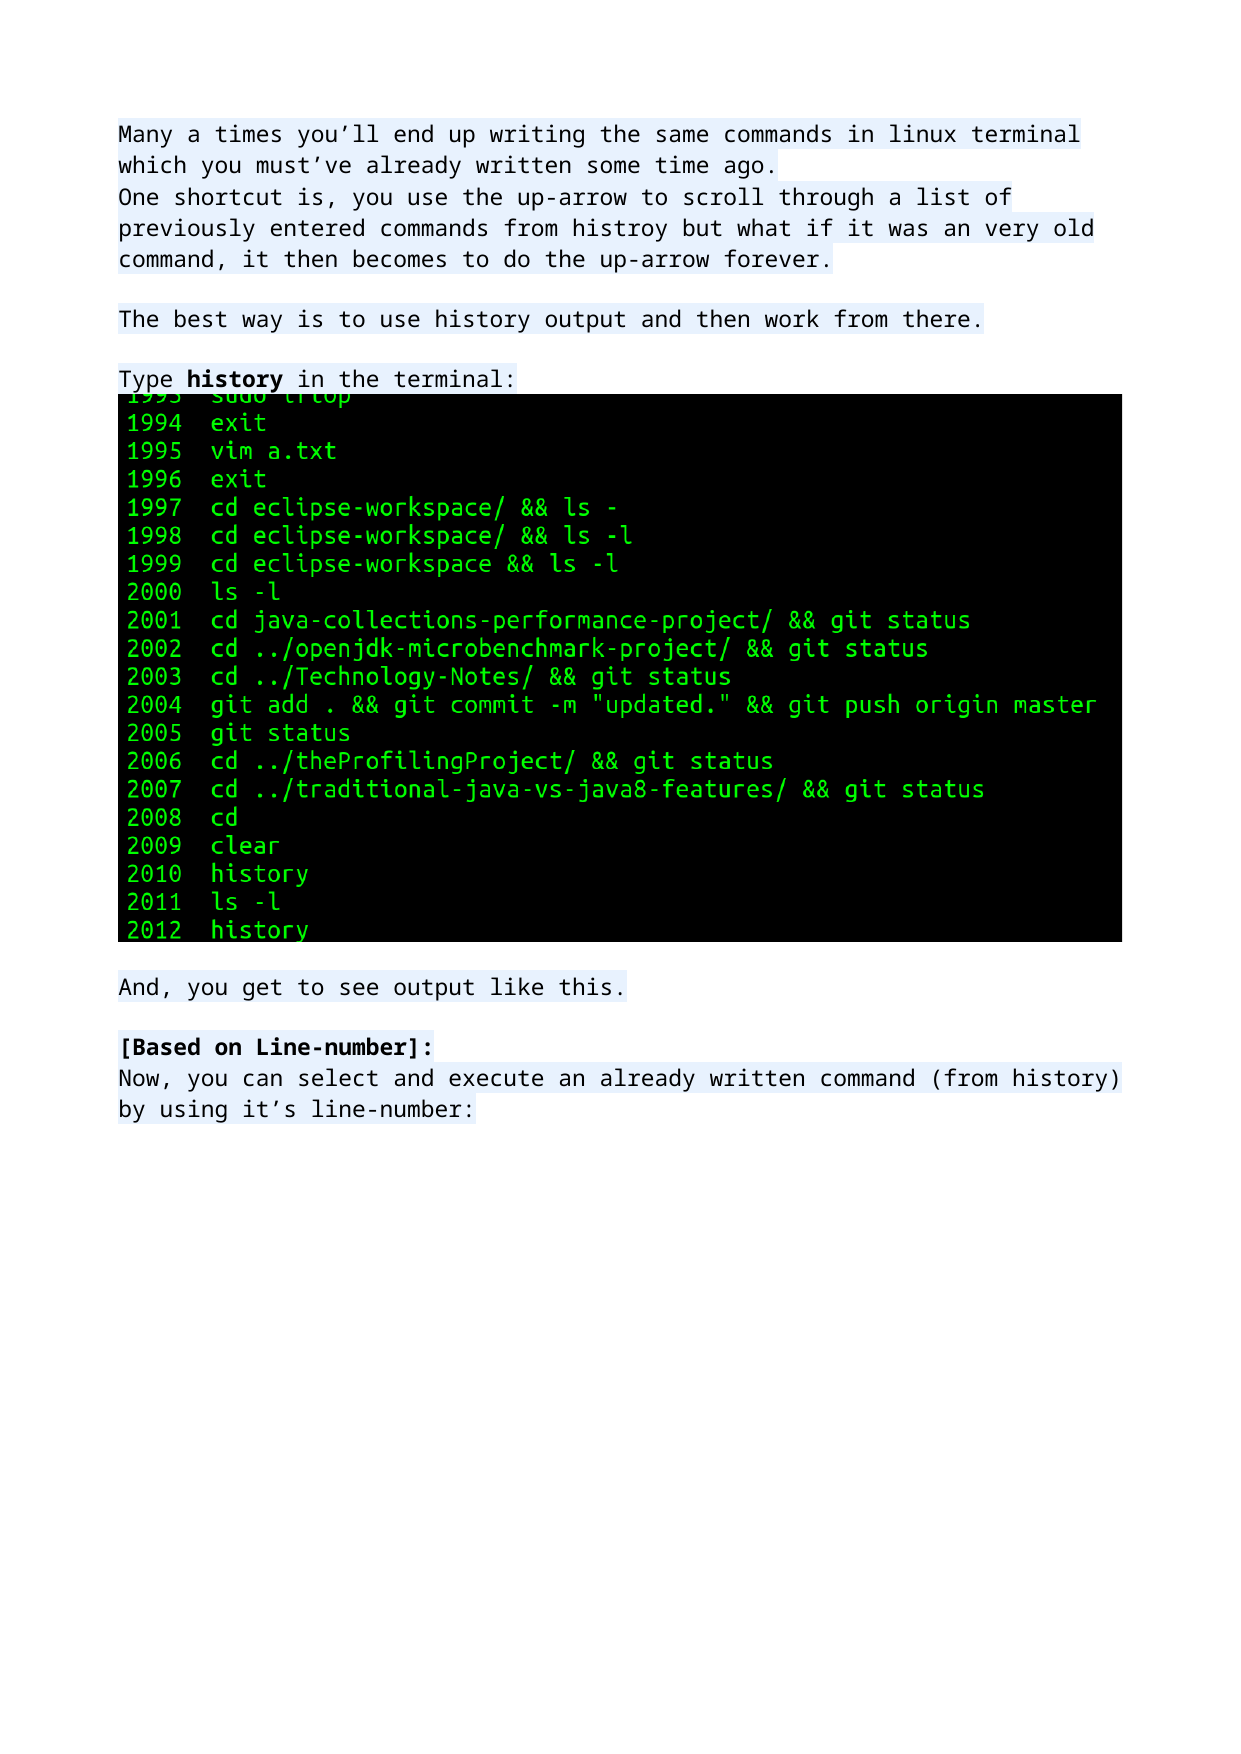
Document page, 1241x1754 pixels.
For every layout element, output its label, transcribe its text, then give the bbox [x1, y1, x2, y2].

text And, you get to see output like this. [118, 970, 1122, 1002]
picture [118, 394, 1123, 942]
text One shortcut is, you use the up-arrow to scroll through a list of previously entered commands from histroy but what if it was an very old command, it then becomes to do the up-arrow forever. [118, 181, 1122, 274]
text Type history in the terminal: [118, 363, 1122, 394]
text [Based on Line-number]: [118, 1030, 1122, 1062]
text Now, you can select and execute an already written command (from history) by using it’s line-number: [118, 1062, 1122, 1124]
text The best way is to use history output and then work from there. [118, 303, 1122, 334]
text Many a times you’ll end up writing the same commands in linux terminal which you must’ve already written some time ago. [118, 118, 1122, 181]
